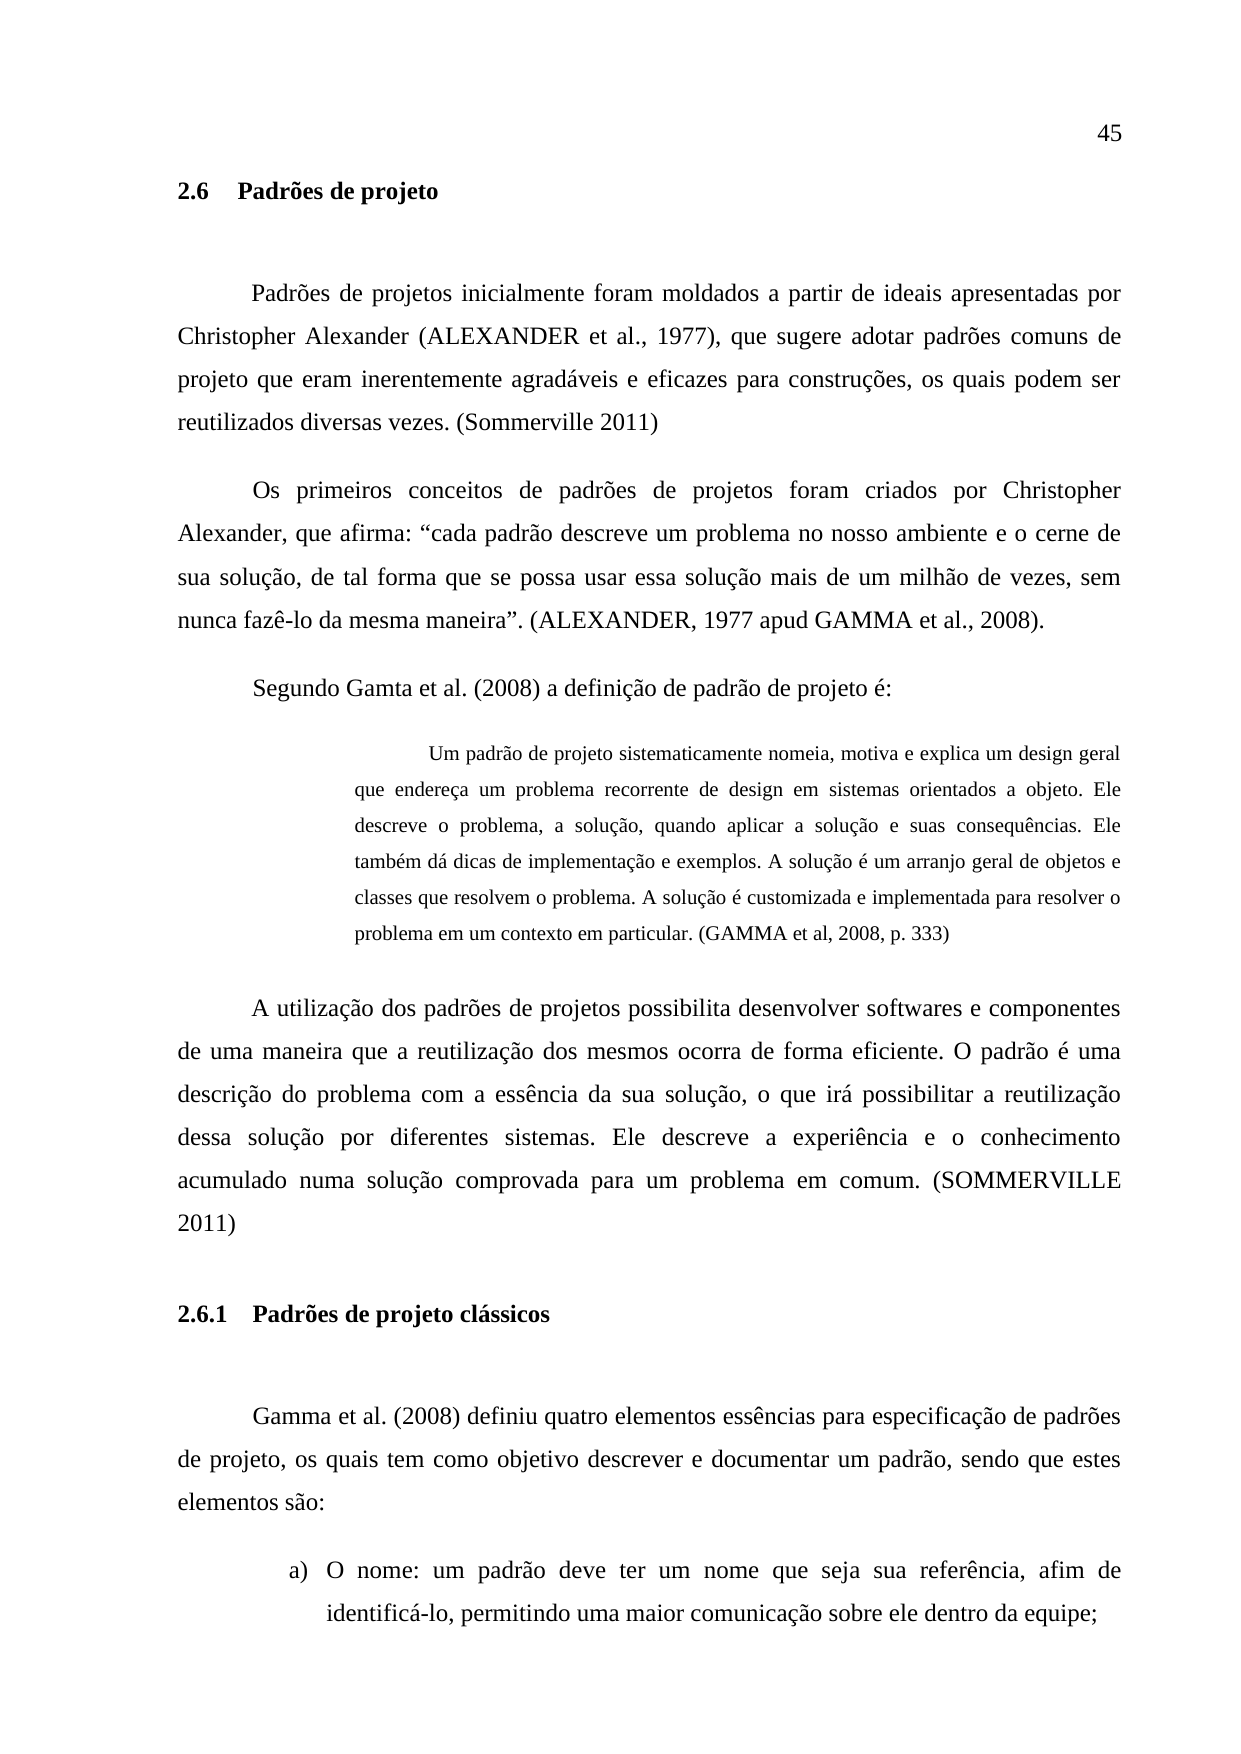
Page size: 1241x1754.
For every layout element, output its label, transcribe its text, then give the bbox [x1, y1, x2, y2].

text Os primeiros conceitos de padrões de projetos foram criados por Christopher Alexander, que afirma: “cada padrão descreve um problema no nosso ambiente e o cerne de sua solução, de tal forma que se possa usar essa solução mais de um milhão de vezes, sem nunca fazê-lo da mesma maneira”. (ALEXANDER, 1977 apud GAMMA et al., 2008). [177, 475, 1122, 633]
text Um padrão de projeto sistematicamente nomeia, motiva e explica um design geral que endereça um problema recorrente de design em sistemas orientados a objeto. Ele descreve o problema, a solução, quando aplicar a solução e suas consequências. Ele também dá dicas de implementação e exemplos. A solução é um arranjo geral de objetos e classes que resolvem o problema. A solução é customizada e implementada para resolver o problema em um contexto em particular. (GAMMA et al, 2008, p. 333) [354, 741, 1122, 945]
list Padrões de projeto [177, 176, 1122, 205]
list Padrões de projeto clássicos [177, 1299, 1122, 1328]
text Padrões de projetos inicialmente foram moldados a partir de ideais apresentadas por Christopher Alexander (ALEXANDER et al., 1977), que sugere adotar padrões comuns de projeto que eram inerentemente agradáveis e eficazes para construções, os quais podem ser reutilizados diversas vezes. (Sommerville 2011) [177, 278, 1122, 436]
text A utilização dos padrões de projetos possibilita desenvolver softwares e componentes de uma maneira que a reutilização dos mesmos ocorra de forma eficiente. O padrão é uma descrição do problema com a essência da sua solução, o que irá possibilitar a reutilização dessa solução por diferentes sistemas. Ele descreve a experiência e o conhecimento acumulado numa solução comprovada para um problema em comum. (SOMMERVILLE 2011) [177, 993, 1122, 1237]
text Gamma et al. (2008) definiu quatro elementos essências para especificação de padrões de projeto, os quais tem como objetivo descrever e documentar um padrão, sendo que estes elementos são: [177, 1401, 1122, 1516]
text Segundo Gamta et al. (2008) a definição de padrão de projeto é: [177, 673, 1122, 701]
list O nome: um padrão deve ter um nome que seja sua referência, afim de identificá-lo, permitindo uma maior comunicação sobre ele dentro da equipe; [288, 1555, 1122, 1627]
